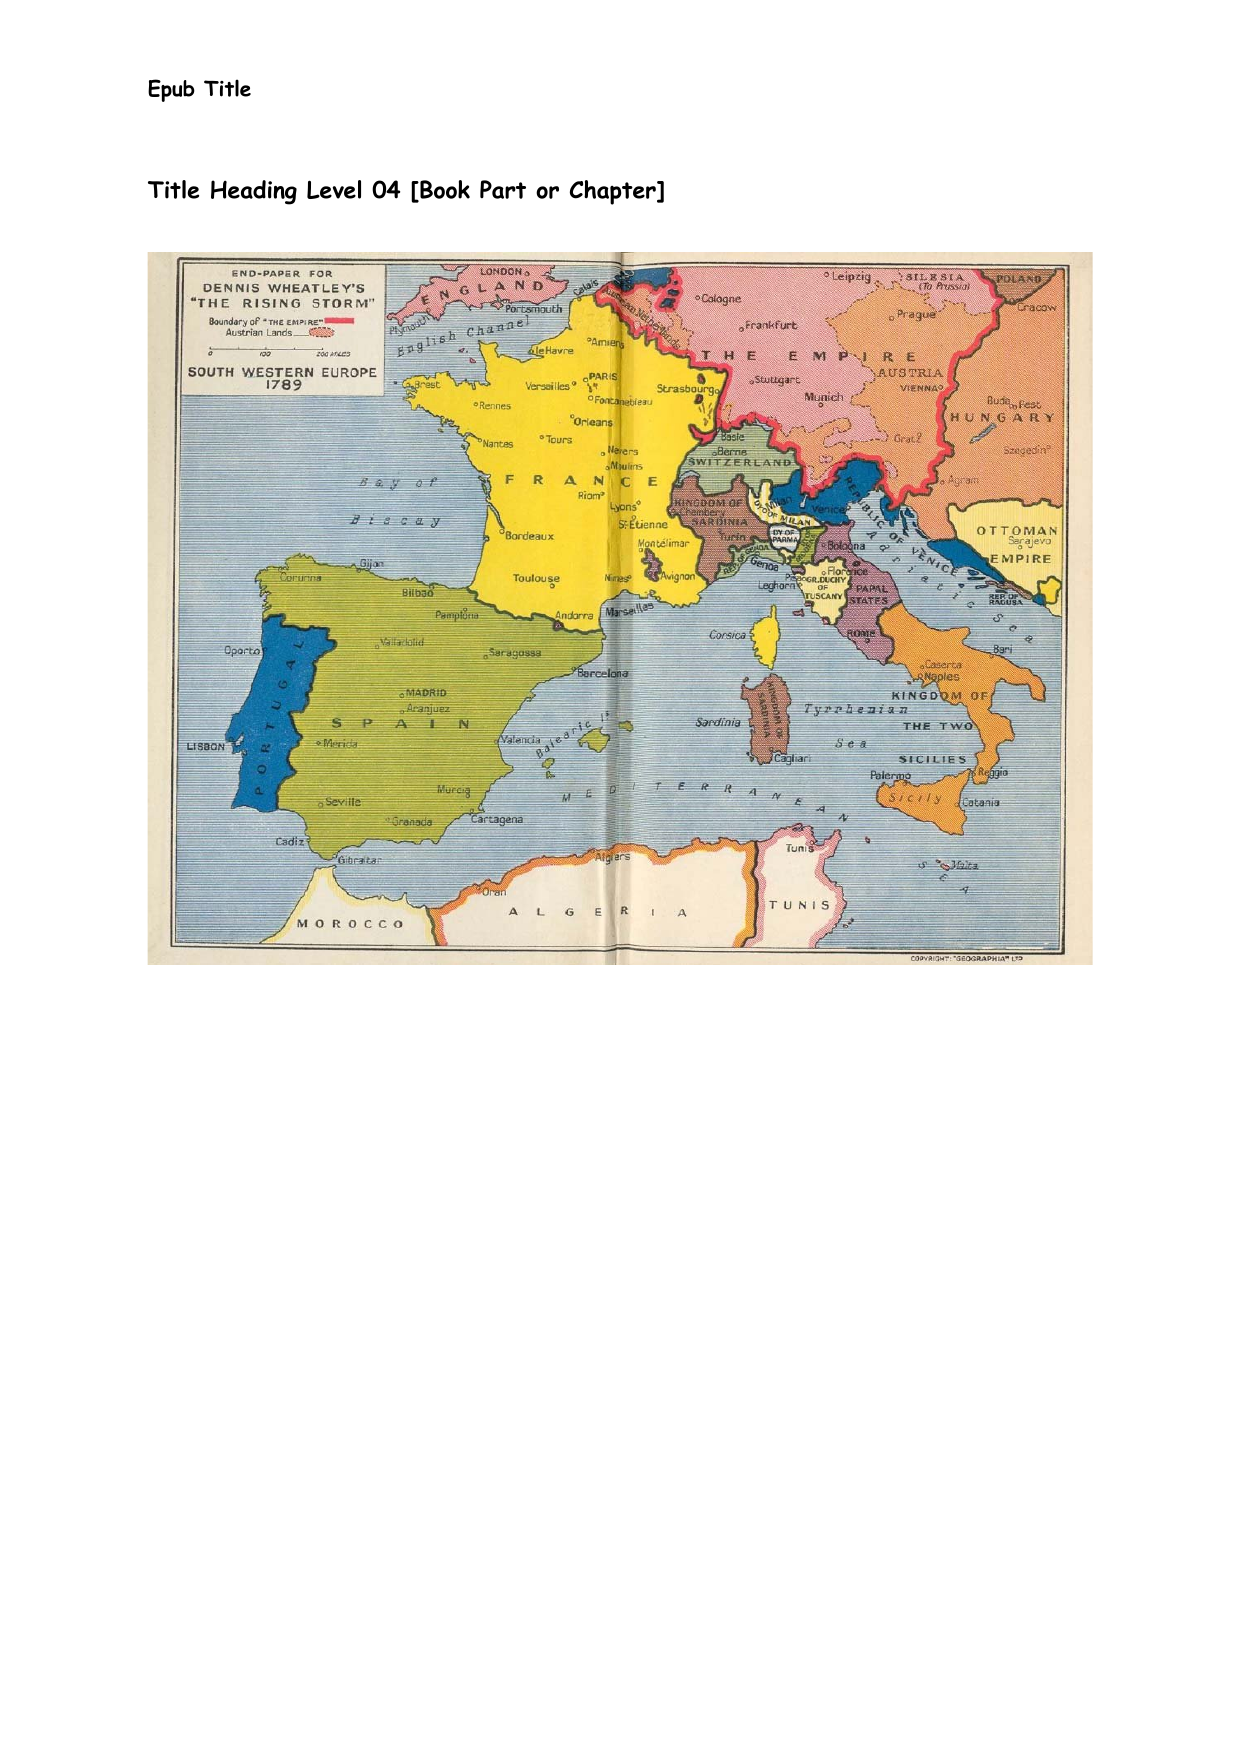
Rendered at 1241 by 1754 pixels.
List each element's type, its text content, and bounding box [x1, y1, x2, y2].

subtitle Title Heading Level 04 [Book Part or Chapter] [148, 173, 1092, 205]
picture [147, 252, 1093, 965]
